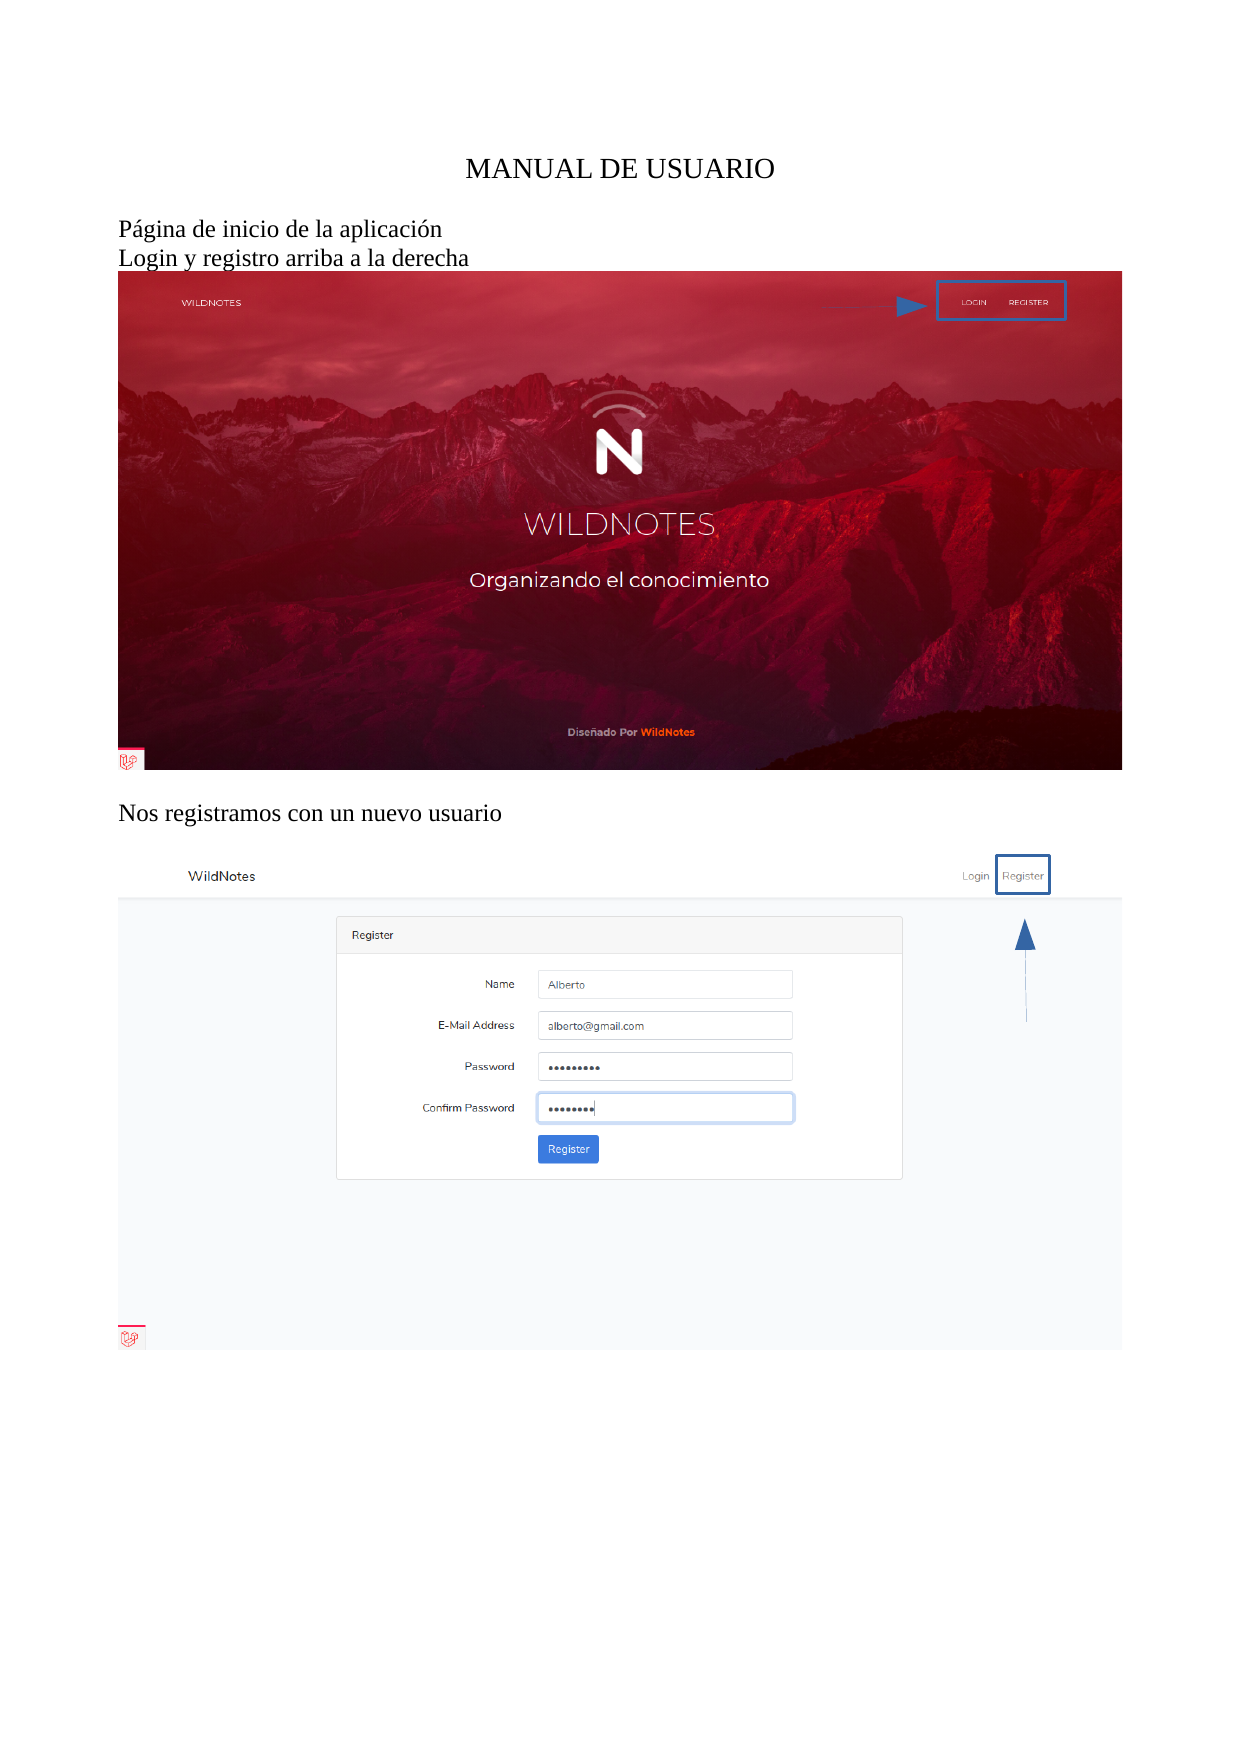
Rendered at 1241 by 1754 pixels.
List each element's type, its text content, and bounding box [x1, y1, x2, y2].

text Nos registramos con un nuevo usuario [118, 798, 1122, 827]
text Página de inicio de la aplicación [118, 214, 1122, 243]
text Login y registro arriba a la derecha [118, 243, 1122, 271]
picture [118, 855, 1123, 1350]
picture [118, 271, 1123, 770]
picture [998, 857, 1048, 892]
text MANUAL DE USUARIO [118, 152, 1122, 185]
